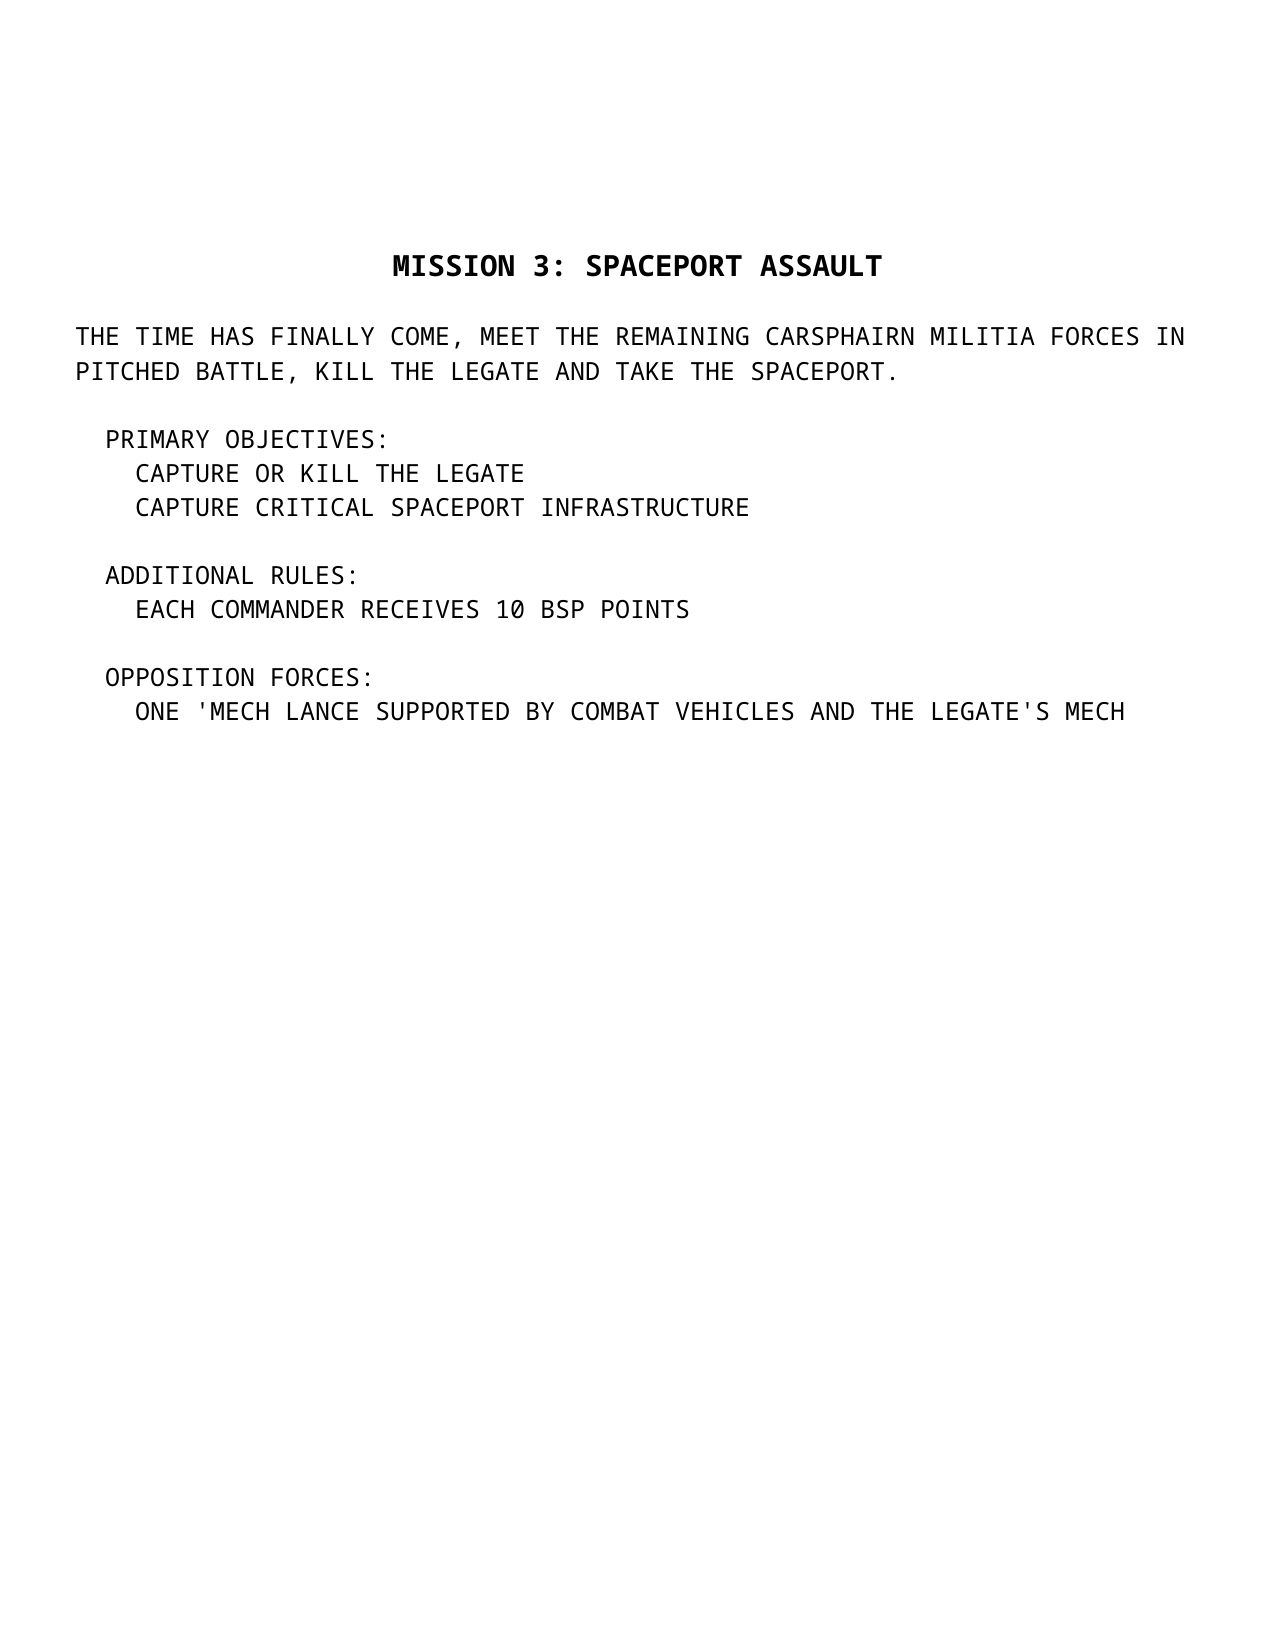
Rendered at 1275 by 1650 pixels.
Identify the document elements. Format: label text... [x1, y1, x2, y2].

subtitle MISSION 3: SPACEPORT ASSAULT [75, 245, 1200, 285]
text ADDITIONAL RULES: [75, 557, 1200, 592]
text PRIMARY OBJECTIVES: [75, 421, 1200, 455]
text ONE 'MECH LANCE SUPPORTED BY COMBAT VEHICLES AND THE LEGATE'S MECH [75, 694, 1200, 762]
text CAPTURE OR KILL THE LEGATE [75, 455, 1200, 489]
text THE TIME HAS FINALLY COME, MEET THE REMAINING CARSPHAIRN MILITIA FORCES IN PITCHED BATTLE, KILL THE LEGATE AND TAKE THE SPACEPORT. [75, 319, 1200, 387]
text EACH COMMANDER RECEIVES 10 BSP POINTS [75, 592, 1200, 626]
text OPPOSITION FORCES: [75, 660, 1200, 694]
text CAPTURE CRITICAL SPACEPORT INFRASTRUCTURE [75, 489, 1200, 523]
